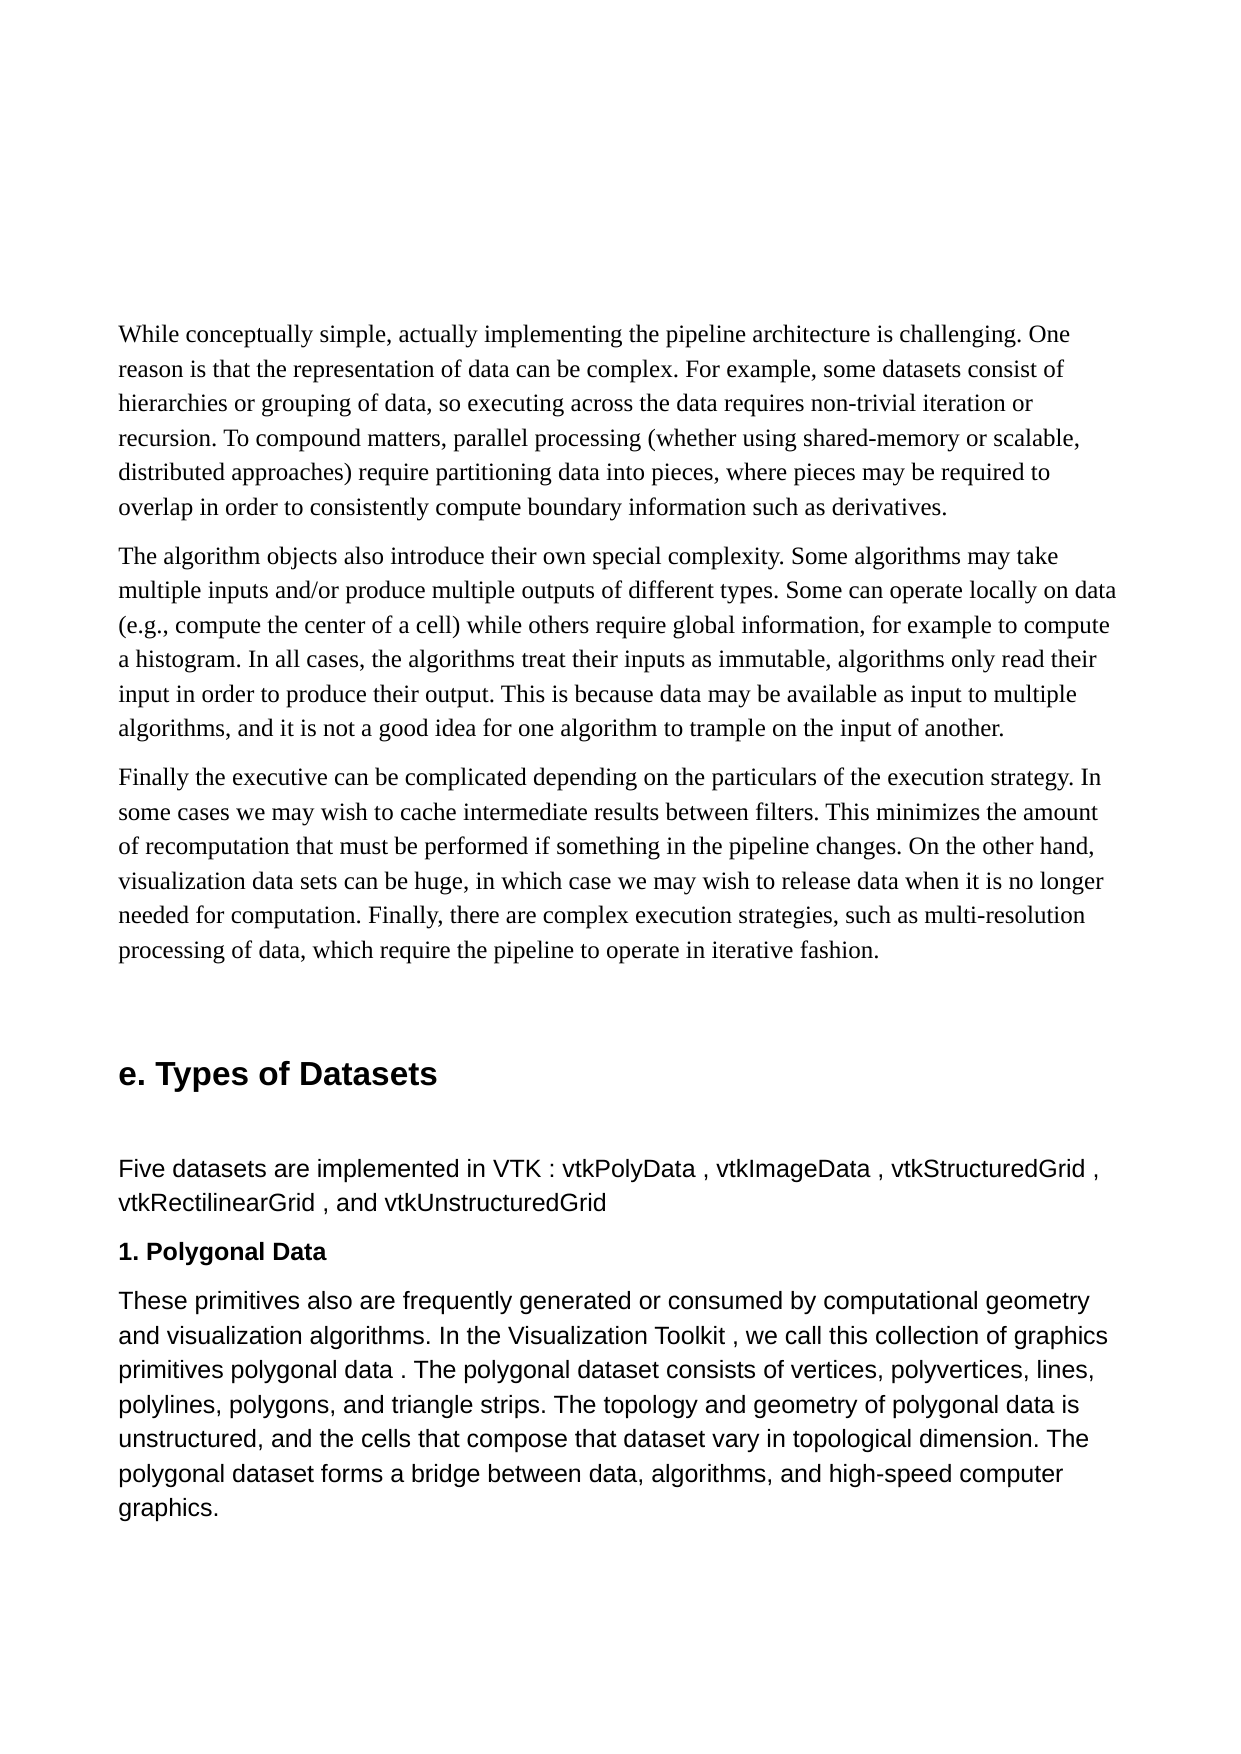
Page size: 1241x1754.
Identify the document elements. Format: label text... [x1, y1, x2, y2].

text Finally the executive can be complicated depending on the particulars of the execution strategy. In some cases we may wish to cache intermediate results between filters. This minimizes the amount of recomputation that must be performed if something in the pipeline changes. On the other hand, visualization data sets can be huge, in which case we may wish to release data when it is no longer needed for computation. Finally, there are complex execution strategies, such as multi-resolution processing of data, which require the pipeline to operate in iterative fashion. [118, 762, 1122, 963]
text While conceptually simple, actually implementing the pipeline architecture is challenging. One reason is that the representation of data can be complex. For example, some datasets consist of hierarchies or grouping of data, so executing across the data requires non-trivial iteration or recursion. To compound matters, parallel processing (whether using shared-memory or scalable, distributed approaches) require partitioning data into pieces, where pieces may be required to overlap in order to consistently compute boundary information such as derivatives. [118, 319, 1122, 521]
subtitle e. Types of Datasets [118, 1054, 1122, 1092]
text The algorithm objects also introduce their own special complexity. Some algorithms may take multiple inputs and/or produce multiple outputs of different types. Some can operate locally on data (e.g., compute the center of a cell) while others require global information, for example to compute a histogram. In all cases, the algorithms treat their inputs as immutable, algorithms only read their input in order to produce their output. This is because data may be available as input to multiple algorithms, and it is not a good idea for one algorithm to trample on the input of another. [118, 541, 1122, 742]
text These primitives also are frequently generated or consumed by computational geometry and visualization algorithms. In the Visualization Toolkit , we call this collection of graphics primitives polygonal data . The polygonal dataset consists of vertices, polyvertices, lines, polylines, polygons, and triangle strips. The topology and geometry of polygonal data is unstructured, and the cells that compose that dataset vary in topological dimension. The polygonal dataset forms a bridge between data, algorithms, and high-speed computer graphics. [118, 1286, 1122, 1522]
text Five datasets are implemented in VTK : vtkPolyData , vtkImageData , vtkStructuredGrid , vtkRectilinearGrid , and vtkUnstructuredGrid [118, 1154, 1122, 1217]
text 1. Polygonal Data [118, 1237, 1122, 1266]
